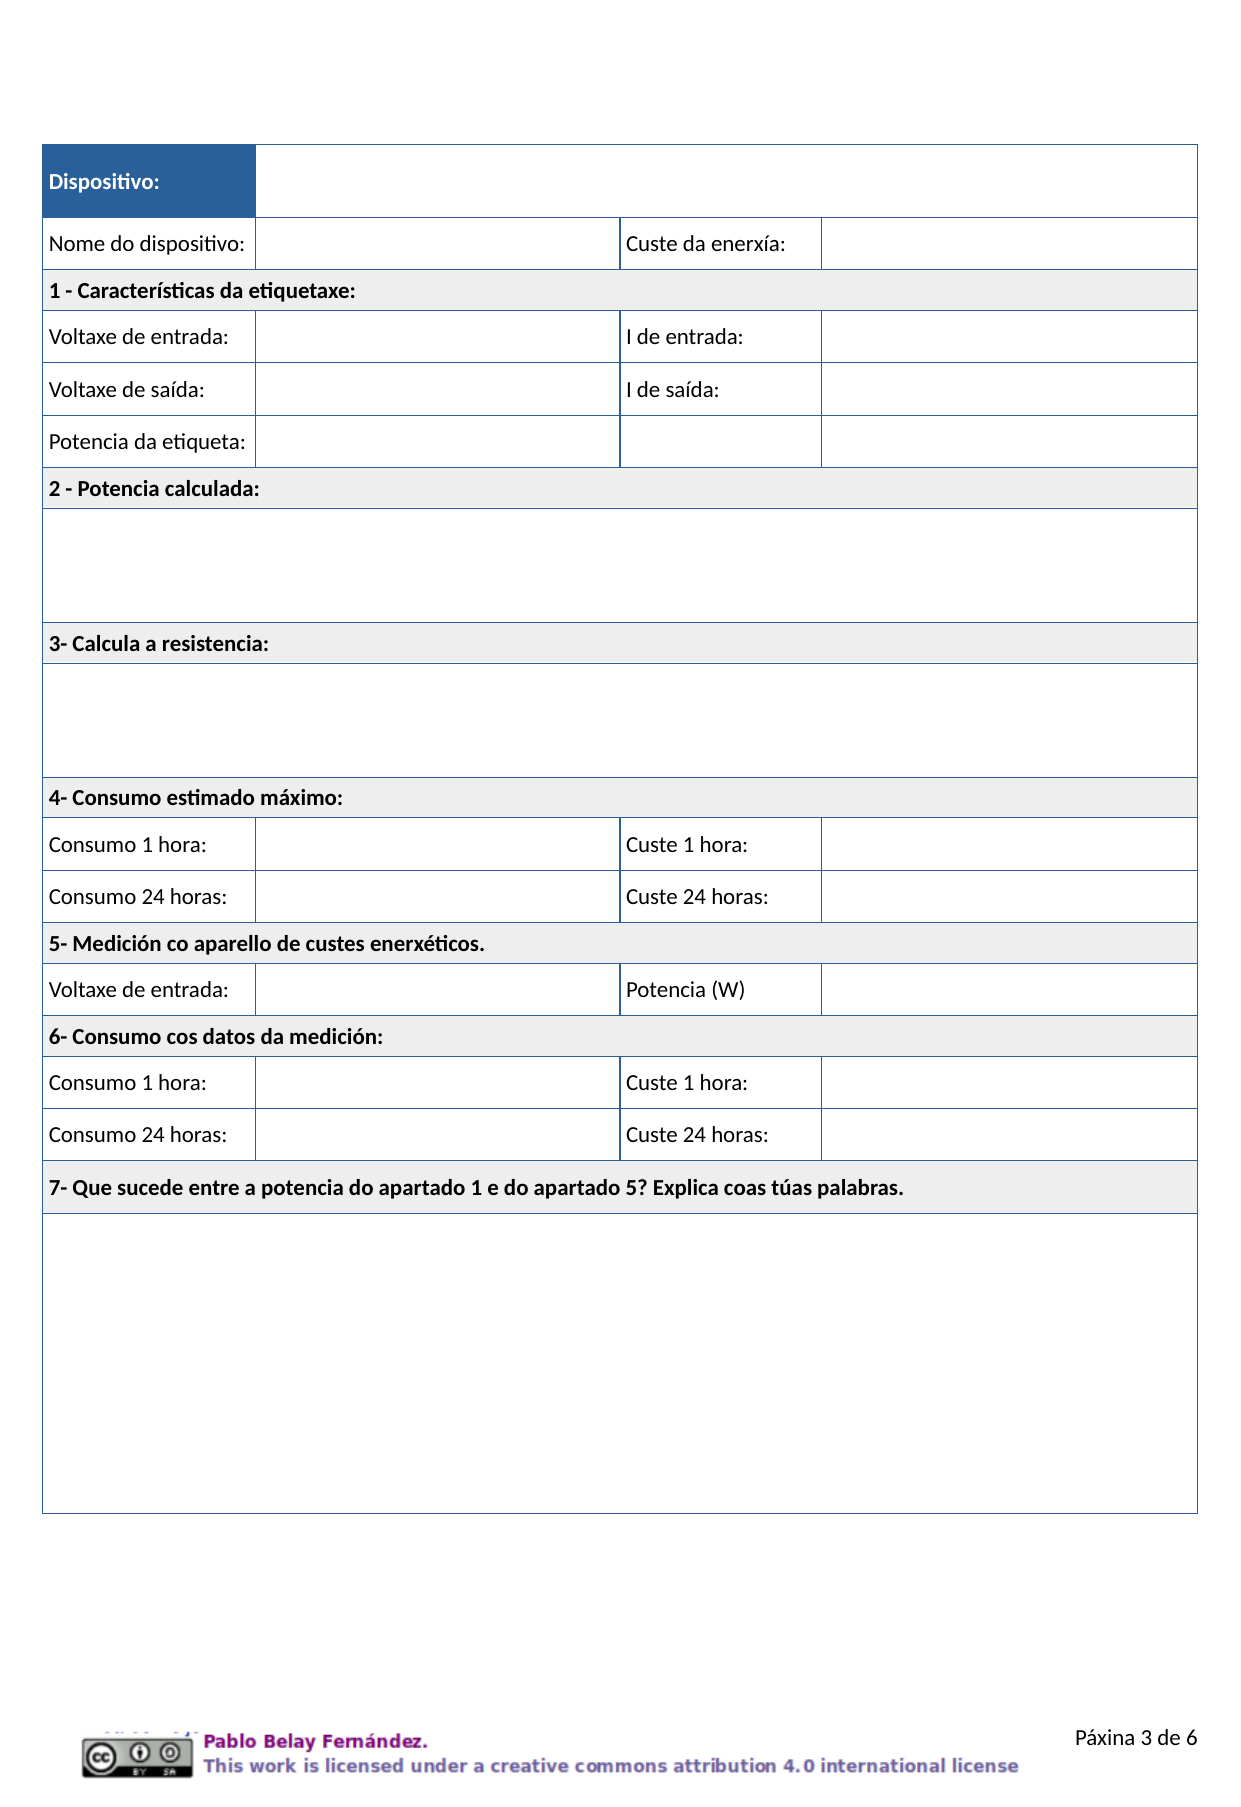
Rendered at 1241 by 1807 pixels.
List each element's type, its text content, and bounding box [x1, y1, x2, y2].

picture [65, 1722, 1035, 1787]
table_cell Custe da enerxía: [621, 218, 821, 269]
table_cell Nome do dispositivo: [43, 218, 255, 269]
table_cell Consumo 1 hora: [43, 1057, 255, 1108]
table_cell Consumo 24 horas: [43, 871, 255, 922]
table_cell 2 - Potencia calculada: [43, 468, 1197, 507]
table_cell [256, 218, 619, 269]
table_cell 1 - Características da etiquetaxe: [43, 270, 1197, 310]
table_cell Voltaxe de entrada: [43, 964, 255, 1015]
table_cell [256, 1109, 619, 1160]
table_cell [256, 818, 619, 870]
table_cell [43, 1214, 1197, 1513]
table_cell Custe 1 hora: [621, 1057, 821, 1108]
table_cell Custe 24 horas: [621, 1109, 821, 1160]
table_header Dispositivo: [43, 145, 255, 217]
table_cell [822, 818, 1197, 870]
table_cell [822, 1057, 1197, 1108]
table_cell Potencia da etiqueta: [43, 416, 255, 467]
table_cell [822, 363, 1197, 414]
table_cell [621, 416, 821, 467]
table_cell I de saída: [621, 363, 821, 414]
table_cell [256, 871, 619, 922]
table_cell [256, 363, 619, 414]
table_cell Custe 24 horas: [621, 871, 821, 922]
table_cell [822, 416, 1197, 467]
table_cell I de entrada: [621, 311, 821, 362]
table_header [256, 145, 1197, 217]
table_cell Voltaxe de saída: [43, 363, 255, 414]
table_cell [256, 311, 619, 362]
table_cell [256, 416, 619, 467]
table_cell 7- Que sucede entre a potencia do apartado 1 e do apartado 5? Explica coas túas palabras. [43, 1161, 1197, 1213]
table_cell 5- Medición co aparello de custes enerxéticos. [43, 923, 1197, 963]
table_cell [822, 311, 1197, 362]
table_cell 3- Calcula a resistencia: [43, 623, 1197, 662]
table_cell [822, 1109, 1197, 1160]
table_cell Custe 1 hora: [621, 818, 821, 870]
table_cell [256, 1057, 619, 1108]
table_cell [256, 964, 619, 1015]
table_cell [822, 964, 1197, 1015]
table_cell 6- Consumo cos datos da medición: [43, 1016, 1197, 1056]
table_cell [43, 664, 1197, 777]
table_cell [822, 871, 1197, 922]
table_cell [43, 509, 1197, 622]
table_cell 4- Consumo estimado máximo: [43, 778, 1197, 817]
table_cell Potencia (W) [621, 964, 821, 1015]
table_cell Consumo 24 horas: [43, 1109, 255, 1160]
table_cell Voltaxe de entrada: [43, 311, 255, 362]
table_cell Consumo 1 hora: [43, 818, 255, 870]
table_cell [822, 218, 1197, 269]
